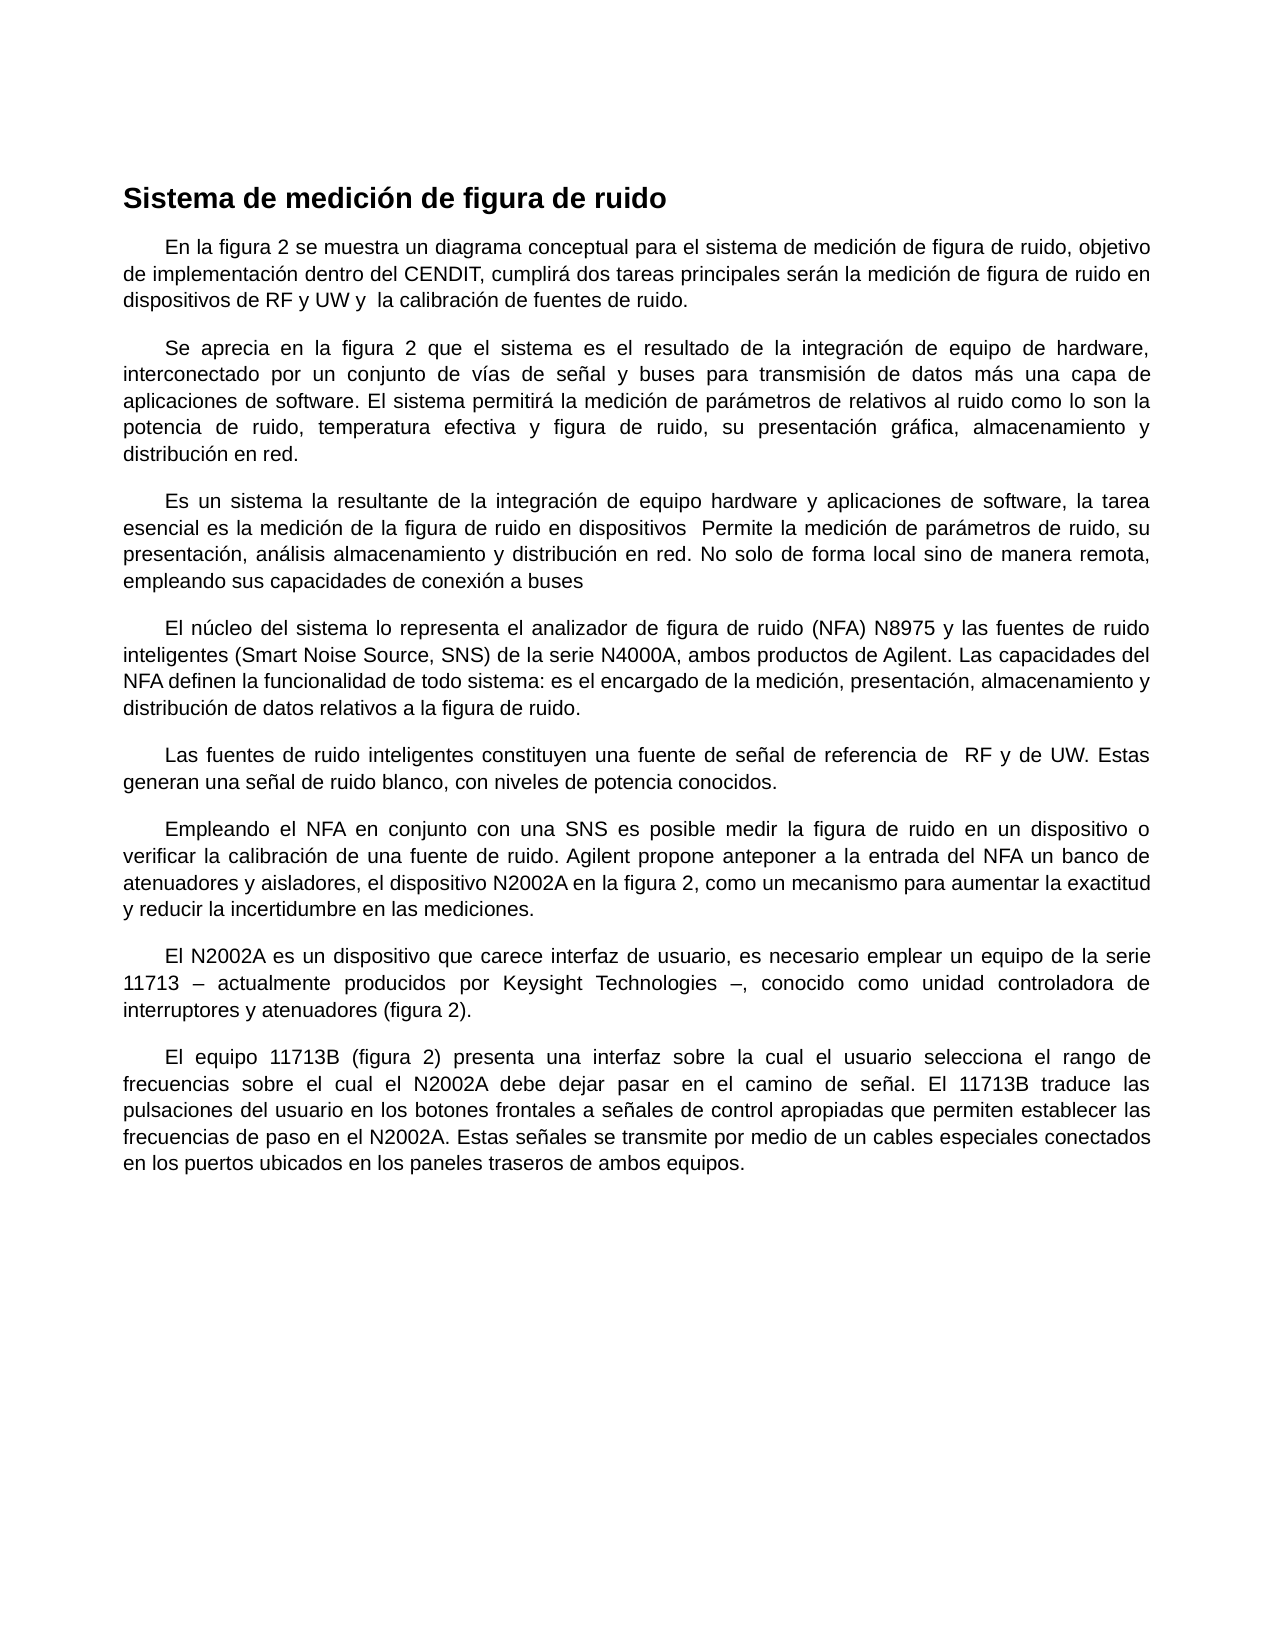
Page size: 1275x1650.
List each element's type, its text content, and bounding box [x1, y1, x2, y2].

text En la figura 2 se muestra un diagrama conceptual para el sistema de medición de figura de ruido, objetivo de implementación dentro del CENDIT, cumplirá dos tareas principales serán la medición de figura de ruido en dispositivos de RF y UW y la calibración de fuentes de ruido. [123, 232, 1152, 312]
text El N2002A es un dispositivo que carece interfaz de usuario, es necesario emplear un equipo de la serie 11713 – actualmente producidos por Keysight Technologies –, conocido como unidad controladora de interruptores y atenuadores (figura 2). [123, 942, 1152, 1021]
subtitle Sistema de medición de figura de ruido [123, 181, 1152, 215]
text Las fuentes de ruido inteligentes constituyen una fuente de señal de referencia de RF y de UW. Estas generan una señal de ruido blanco, con niveles de potencia conocidos. [123, 741, 1152, 794]
text Se aprecia en la figura 2 que el sistema es el resultado de la integración de equipo de hardware, interconectado por un conjunto de vías de señal y buses para transmisión de datos más una capa de aplicaciones de software. El sistema permitirá la medición de parámetros de relativos al ruido como lo son la potencia de ruido, temperatura efectiva y figura de ruido, su presentación gráfica, almacenamiento y distribución en red. [123, 333, 1152, 466]
text Empleando el NFA en conjunto con una SNS es posible medir la figura de ruido en un dispositivo o verificar la calibración de una fuente de ruido. Agilent propone anteponer a la entrada del NFA un banco de atenuadores y aisladores, el dispositivo N2002A en la figura 2, como un mecanismo para aumentar la exactitud y reducir la incertidumbre en las mediciones. [123, 815, 1152, 921]
text El núcleo del sistema lo representa el analizador de figura de ruido (NFA) N8975 y las fuentes de ruido inteligentes (Smart Noise Source, SNS) de la serie N4000A, ambos productos de Agilent. Las capacidades del NFA definen la funcionalidad de todo sistema: es el encargado de la medición, presentación, almacenamiento y distribución de datos relativos a la figura de ruido. [123, 614, 1152, 720]
text El equipo 11713B (figura 2) presenta una interfaz sobre la cual el usuario selecciona el rango de frecuencias sobre el cual el N2002A debe dejar pasar en el camino de señal. El 11713B traduce las pulsaciones del usuario en los botones frontales a señales de control apropiadas que permiten establecer las frecuencias de paso en el N2002A. Estas señales se transmite por medio de un cables especiales conectados en los puertos ubicados en los paneles traseros de ambos equipos. [123, 1042, 1152, 1175]
text Es un sistema la resultante de la integración de equipo hardware y aplicaciones de software, la tarea esencial es la medición de la figura de ruido en dispositivos Permite la medición de parámetros de ruido, su presentación, análisis almacenamiento y distribución en red. No solo de forma local sino de manera remota, empleando sus capacidades de conexión a buses [123, 487, 1152, 593]
